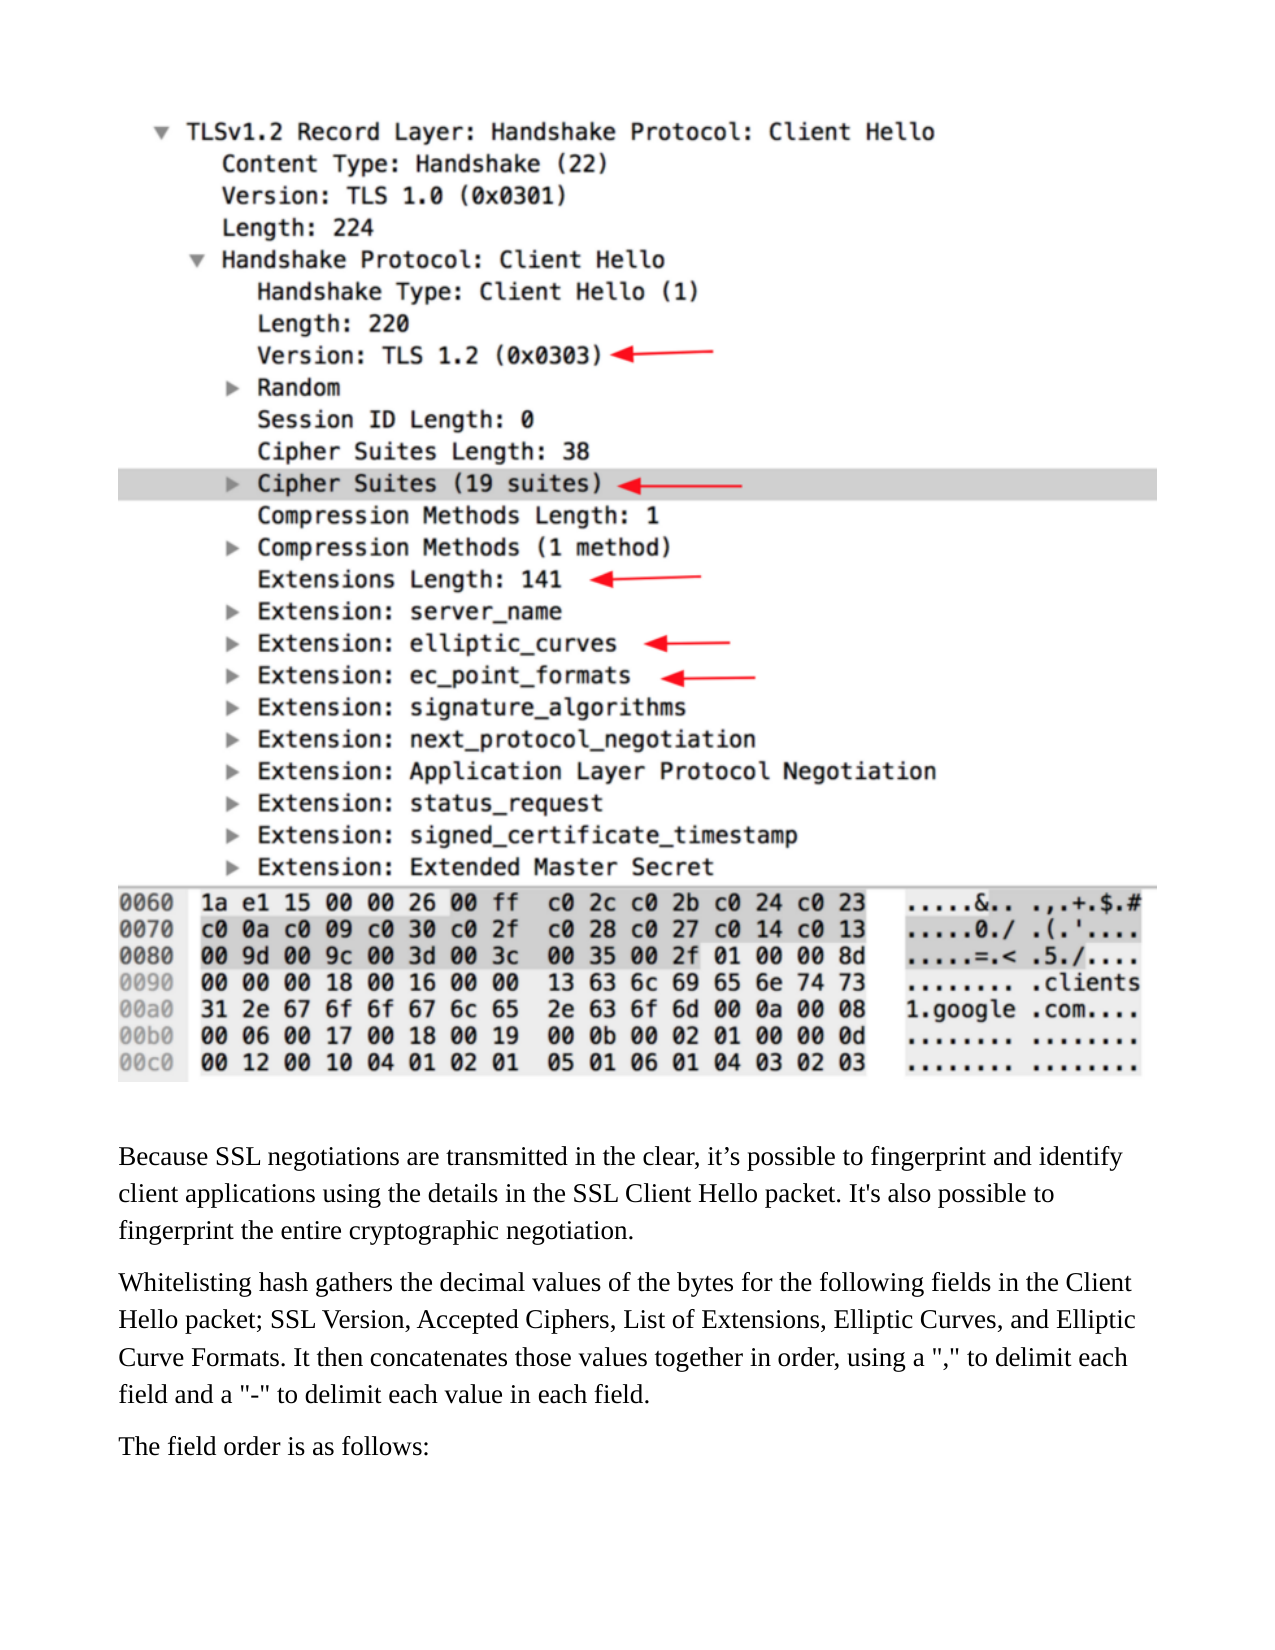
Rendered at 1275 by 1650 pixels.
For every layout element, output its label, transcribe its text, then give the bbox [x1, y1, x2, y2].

text Whitelisting hash gathers the decimal values of the bytes for the following fields in the Client Hello packet; SSL Version, Accepted Ciphers, List of Extensions, Elliptic Curves, and Elliptic Curve Formats. It then concatenates those values together in order, using a "," to delimit each field and a "-" to delimit each value in each field. [118, 1266, 1157, 1409]
text The field order is as follows: [118, 1430, 1157, 1461]
picture [118, 118, 1157, 1082]
text Because SSL negotiations are transmitted in the clear, it’s possible to fingerprint and identify client applications using the details in the SSL Client Hello packet. It's also possible to fingerprint the entire cryptographic negotiation. [118, 1139, 1157, 1245]
